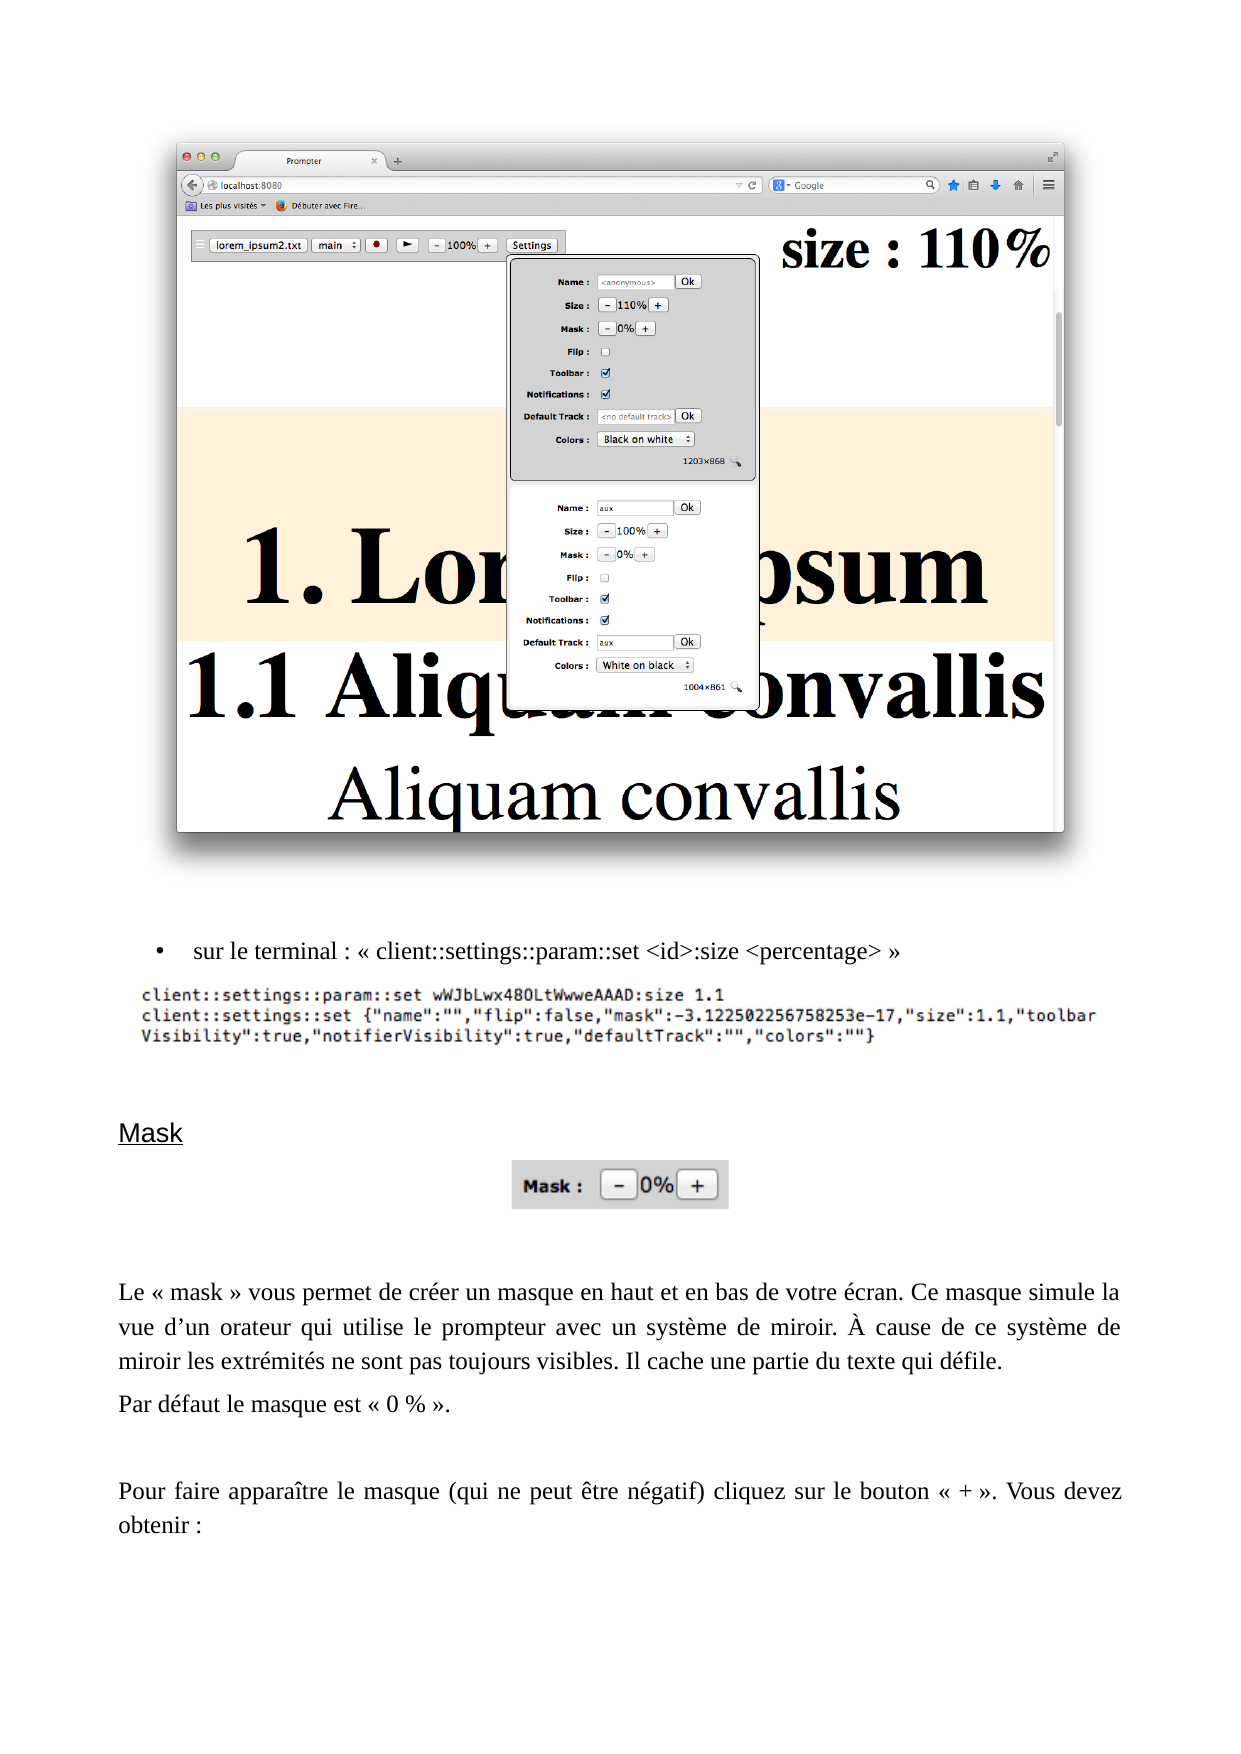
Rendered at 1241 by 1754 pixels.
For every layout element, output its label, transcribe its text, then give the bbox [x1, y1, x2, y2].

list sur le terminal : « client::settings::param::set <id>:size <percentage> » [156, 936, 1122, 965]
subtitle Mask [118, 1117, 1122, 1148]
text Par défaut le masque est « 0 % ». [118, 1389, 1122, 1418]
picture [136, 979, 1104, 1052]
picture [511, 1160, 729, 1209]
picture [136, 118, 1104, 888]
text Pour faire apparaître le masque (qui ne peut être négatif) cliquez sur le bouton « + ». Vous devez obtenir : [118, 1476, 1122, 1539]
text Le « mask » vous permet de créer un masque en haut et en bas de votre écran. Ce masque simule la vue d’un orateur qui utilise le prompteur avec un système de miroir. À cause de ce système de miroir les extrémités ne sont pas toujours visibles. Il cache une partie du texte qui défile. [118, 1277, 1122, 1375]
